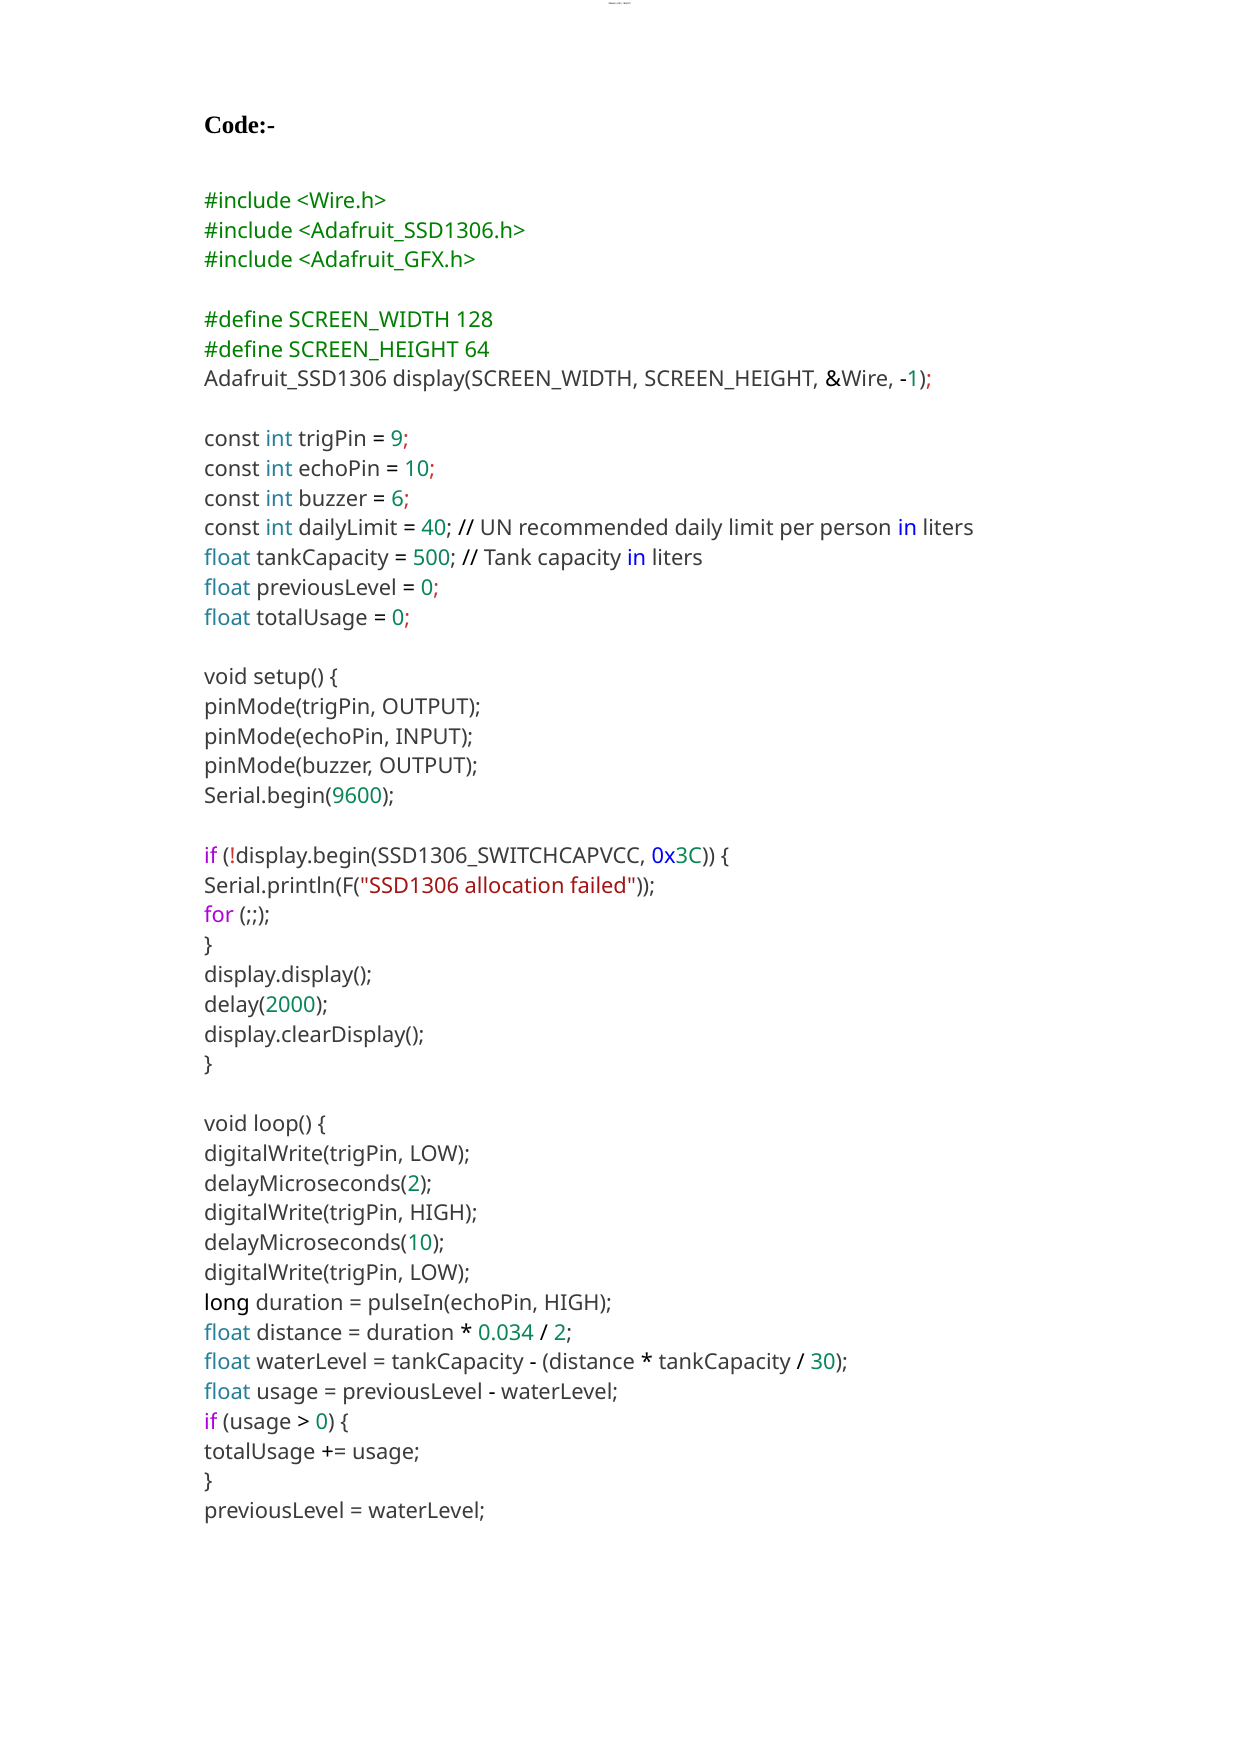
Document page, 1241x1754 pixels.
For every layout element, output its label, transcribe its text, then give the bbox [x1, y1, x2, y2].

text float previousLevel = 0; [204, 572, 1080, 602]
text #define SCREEN_HEIGHT 64 [204, 334, 1080, 363]
text long duration = pulseIn(echoPin, HIGH); [204, 1287, 1080, 1316]
text digitalWrite(trigPin, LOW); [204, 1138, 1080, 1167]
text float tankCapacity = 500; // Tank capacity in liters [204, 542, 1080, 572]
text #include <Wire.h> [204, 186, 1080, 214]
text Serial.println(F("SSD1306 allocation failed")); [204, 870, 1080, 899]
text display.clearDisplay(); [204, 1019, 1080, 1048]
text #include <Adafruit_SSD1306.h> [204, 214, 1080, 244]
text delayMicroseconds(2); [204, 1167, 1080, 1197]
text const int buzzer = 6; [204, 482, 1080, 512]
text void loop() { [204, 1108, 1080, 1138]
text const int echoPin = 10; [204, 453, 1080, 482]
text const int dailyLimit = 40; // UN recommended daily limit per person in liters [204, 512, 1080, 542]
text if (!display.begin(SSD1306_SWITCHCAPVCC, 0x3C)) { [204, 840, 1080, 870]
text pinMode(buzzer, OUTPUT); [204, 751, 1080, 780]
text Adafruit_SSD1306 display(SCREEN_WIDTH, SCREEN_HEIGHT, &Wire, -1); [204, 363, 1080, 393]
text } [204, 1465, 1080, 1495]
text const int trigPin = 9; [204, 423, 1080, 453]
text float distance = duration * 0.034 / 2; [204, 1316, 1080, 1346]
text #include <Adafruit_GFX.h> [204, 244, 1080, 274]
text delayMicroseconds(10); [204, 1227, 1080, 1257]
text for (;;); [204, 899, 1080, 929]
text Code:- [204, 111, 1080, 139]
text digitalWrite(trigPin, LOW); [204, 1257, 1080, 1287]
text float totalUsage = 0; [204, 602, 1080, 631]
text delay(2000); [204, 989, 1080, 1019]
text digitalWrite(trigPin, HIGH); [204, 1197, 1080, 1227]
text void setup() { [204, 661, 1080, 691]
text float usage = previousLevel - waterLevel; [204, 1376, 1080, 1406]
text pinMode(echoPin, INPUT); [204, 721, 1080, 751]
text float waterLevel = tankCapacity - (distance * tankCapacity / 30); [204, 1346, 1080, 1376]
text } [204, 1048, 1080, 1078]
text totalUsage += usage; [204, 1436, 1080, 1465]
text pinMode(trigPin, OUTPUT); [204, 691, 1080, 721]
text previousLevel = waterLevel; [204, 1495, 1080, 1525]
text if (usage > 0) { [204, 1406, 1080, 1436]
text } [204, 929, 1080, 959]
text Serial.begin(9600); [204, 780, 1080, 810]
text #define SCREEN_WIDTH 128 [204, 304, 1080, 334]
text display.display(); [204, 959, 1080, 989]
